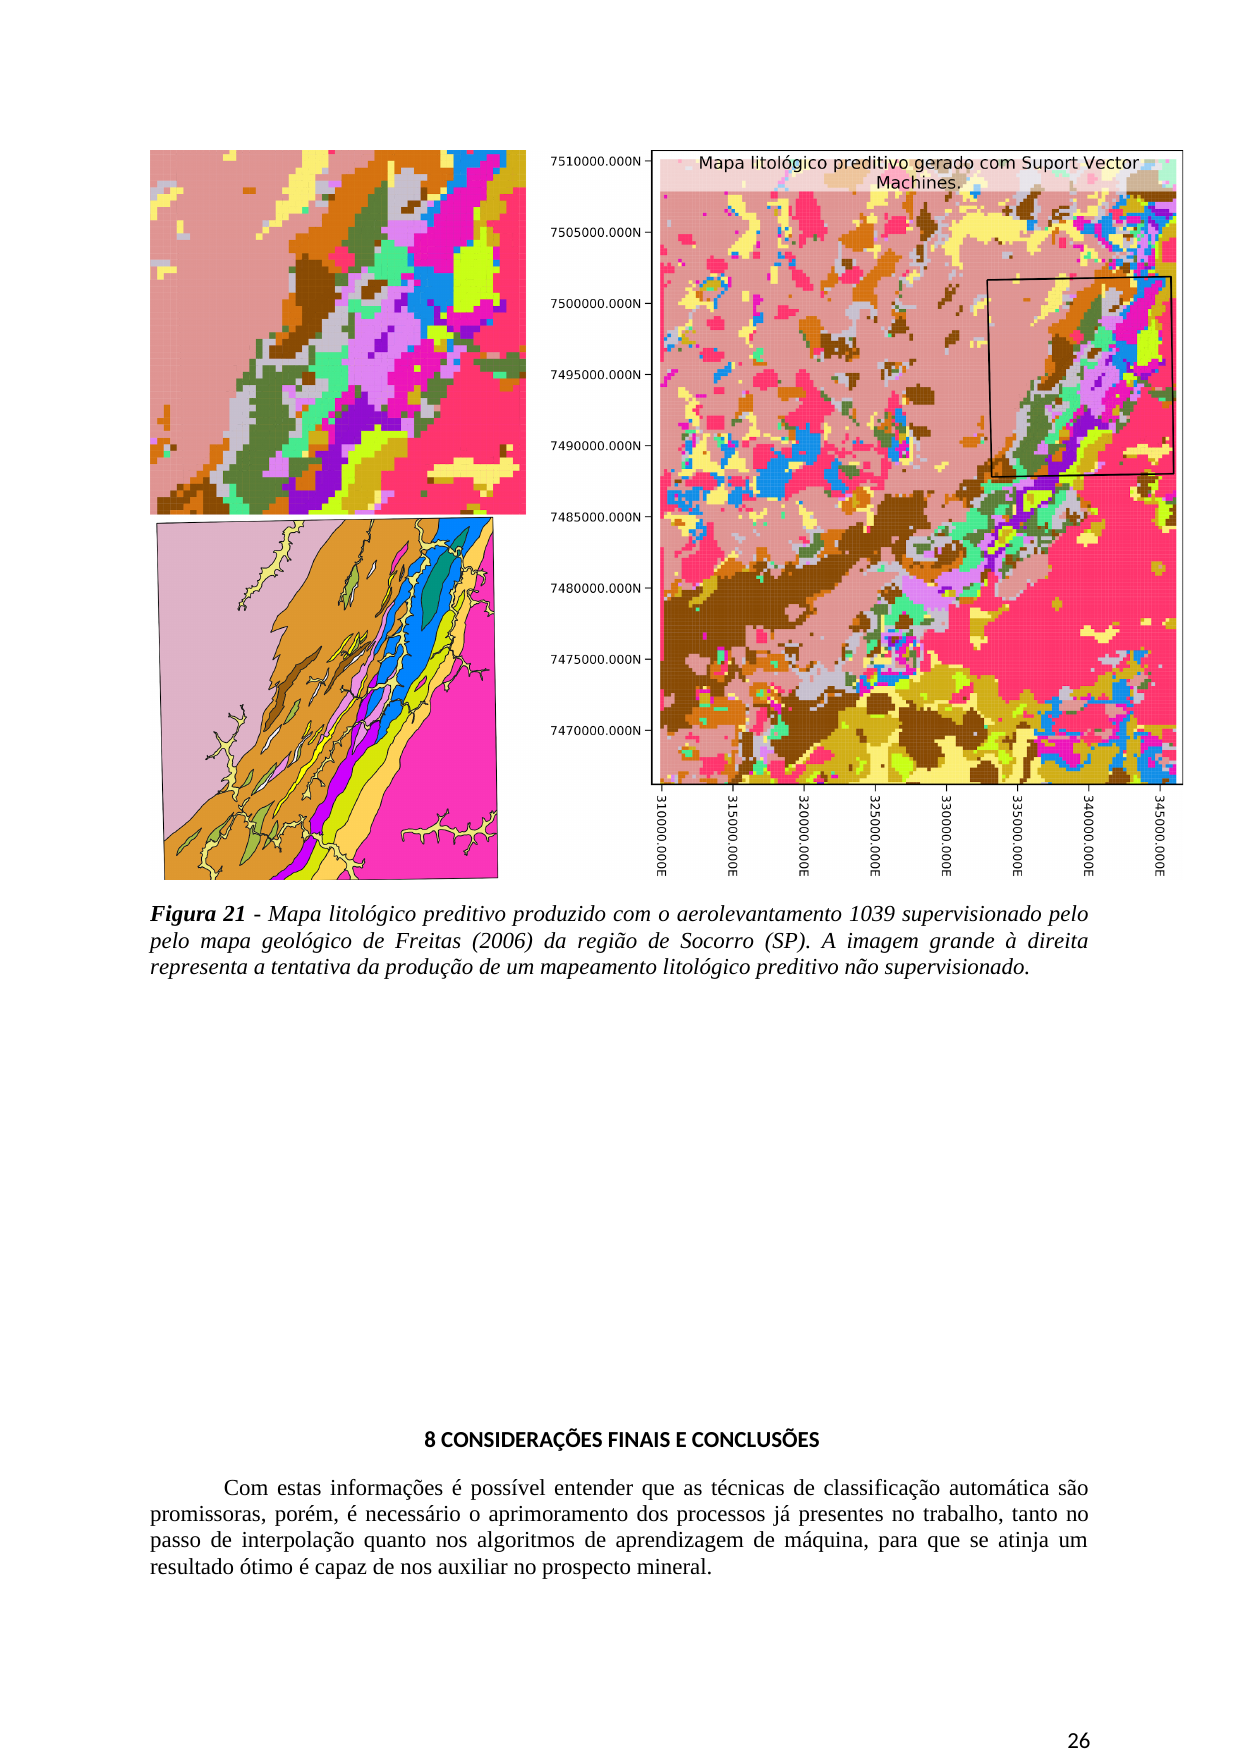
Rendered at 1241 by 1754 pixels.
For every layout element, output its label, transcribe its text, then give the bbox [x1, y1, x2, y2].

text Com estas informações é possível entender que as técnicas de classificação automática são promissoras, porém, é necessário o aprimoramento dos processos já presentes no trabalho, tanto no passo de interpolação quanto nos algoritmos de aprendizagem de máquina, para que se atinja um resultado ótimo é capaz de nos auxiliar no prospecto mineral. [150, 1474, 1090, 1579]
subtitle 8 CONSIDERAÇÕES FINAIS E CONCLUSÕES [153, 1425, 1090, 1453]
picture [150, 150, 1184, 880]
text Figura 21 - Mapa litológico preditivo produzido com o aerolevantamento 1039 supervisionado pelo pelo mapa geológico de Freitas (2006) da região de Socorro (SP). A imagem grande à direita representa a tentativa da produção de um mapeamento litológico preditivo não supervisionado. [150, 900, 1090, 979]
